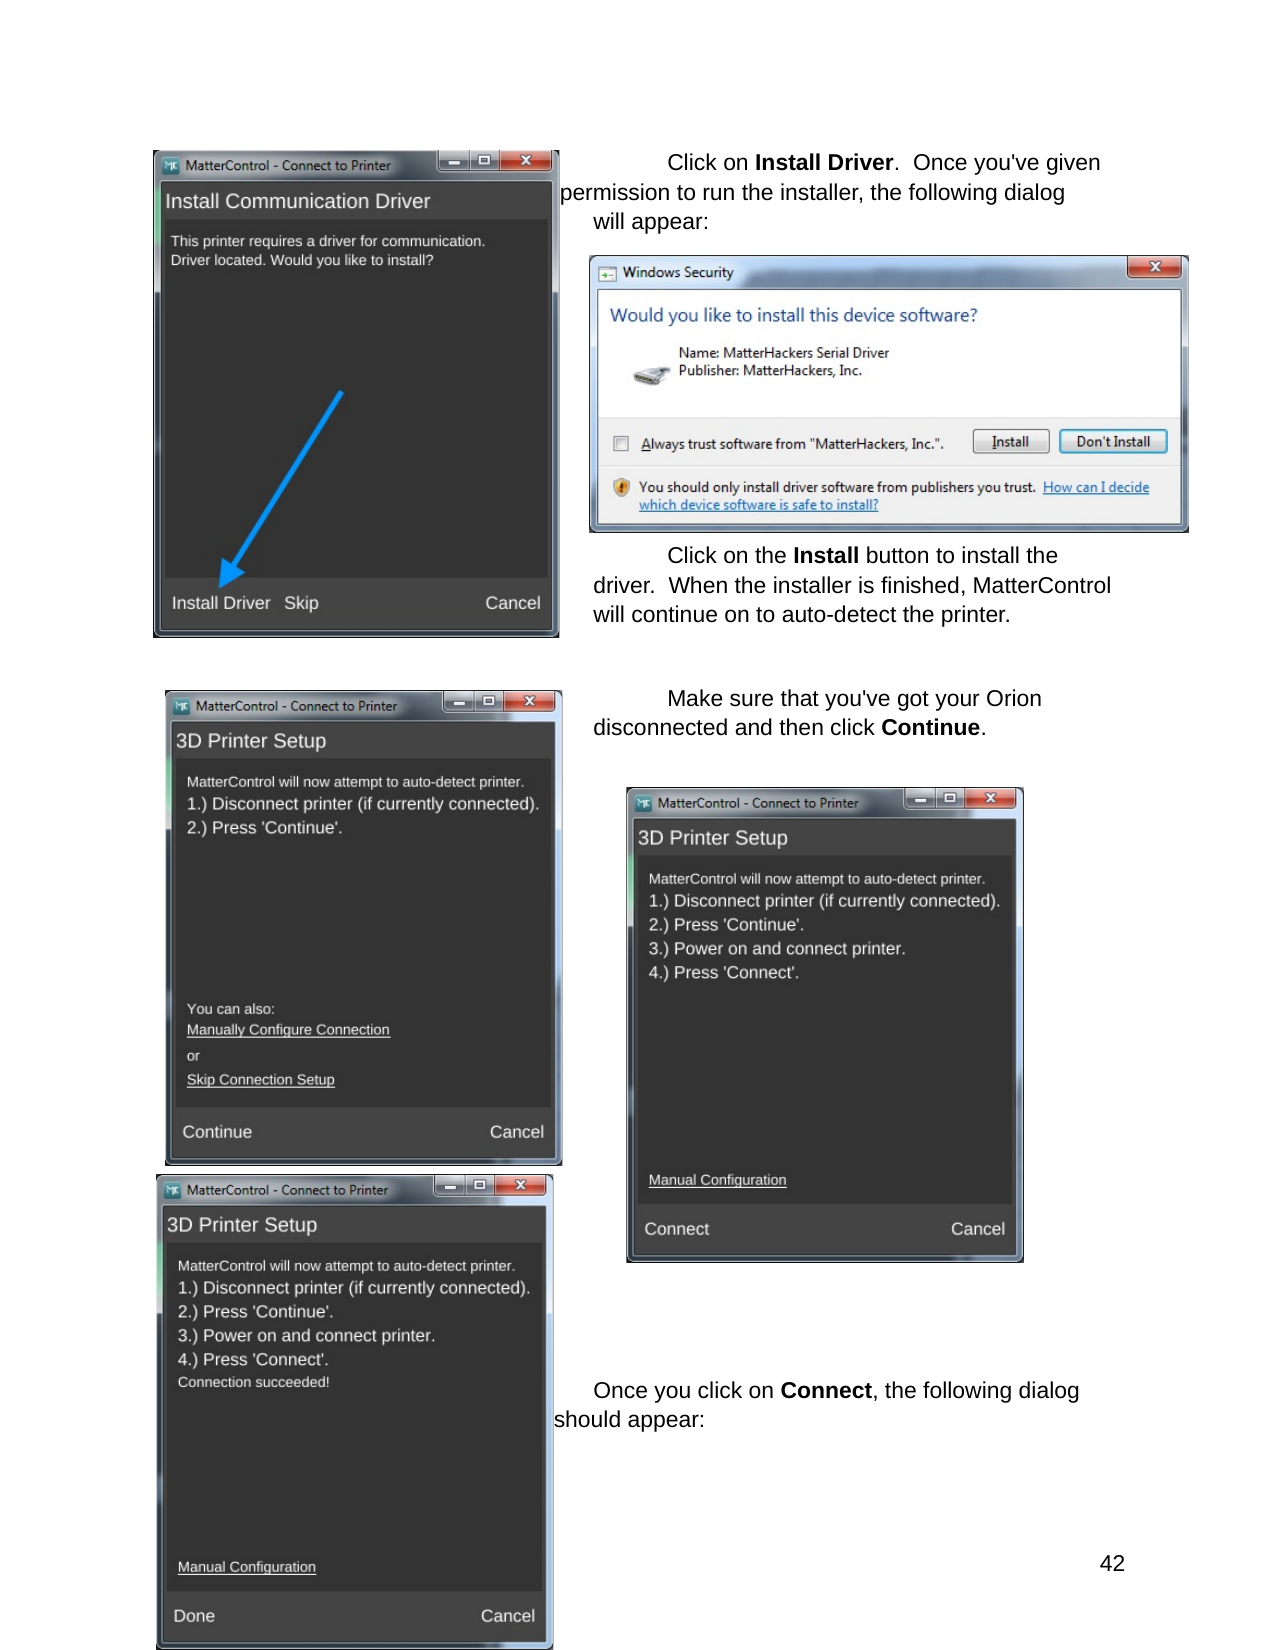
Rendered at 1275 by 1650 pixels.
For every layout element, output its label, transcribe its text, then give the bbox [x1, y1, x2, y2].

text Once you click on Connect, the following dialog should appear: [554, 1377, 1125, 1432]
text Make sure that you've got your Orion disconnected and then click Continue. [150, 686, 1125, 741]
picture [156, 1174, 554, 1650]
picture [626, 787, 1024, 1263]
picture [589, 255, 1189, 533]
picture [153, 150, 560, 638]
picture [165, 690, 563, 1166]
text Click on the Install button to install the driver. When the installer is finished, MatterControl will continue on to auto-detect the printer. [560, 334, 1125, 627]
text Click on Install Driver. Once you've given permission to run the installer, the following dialog will appear: [560, 150, 1125, 234]
